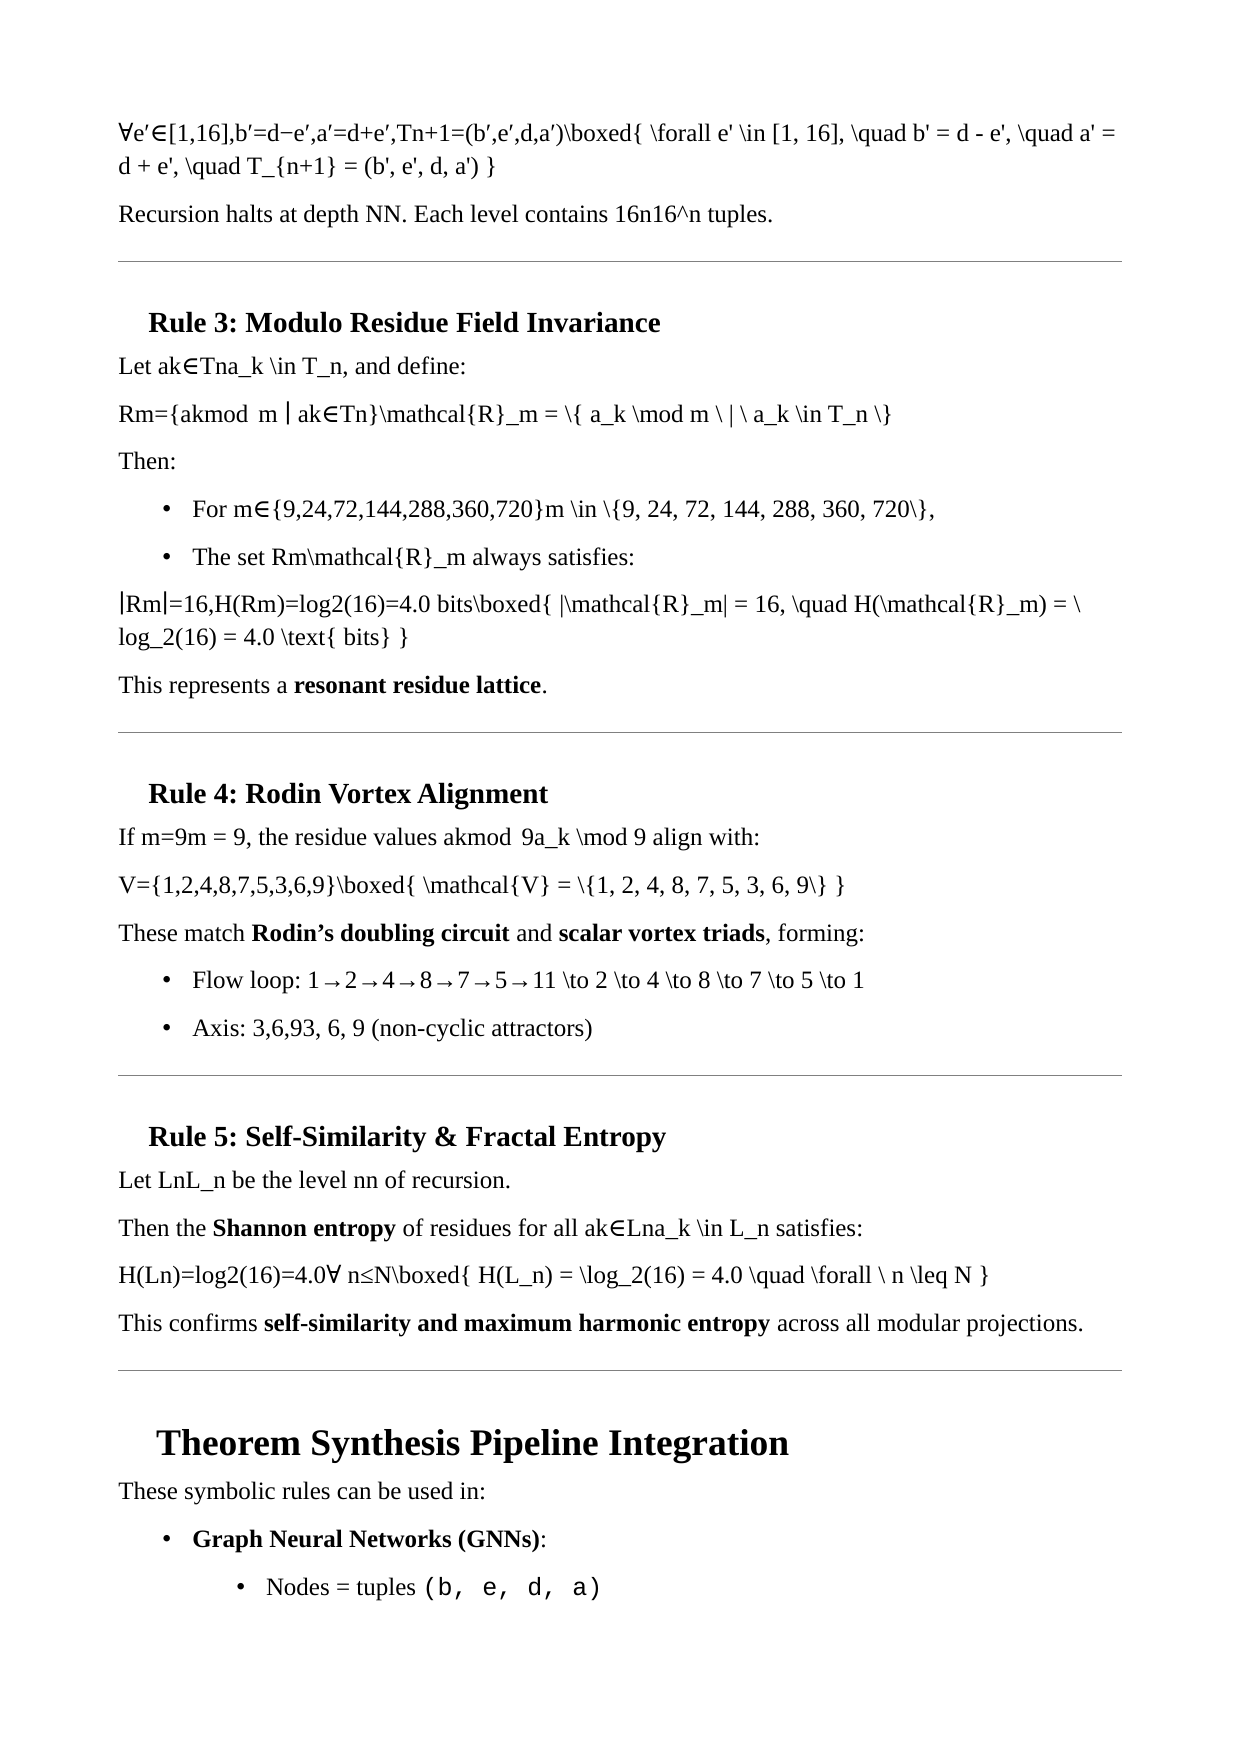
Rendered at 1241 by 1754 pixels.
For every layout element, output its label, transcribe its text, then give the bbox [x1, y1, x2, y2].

list For m∈{9,24,72,144,288,360,720}m \in \{9, 24, 72, 144, 288, 360, 720\}, [162, 494, 1122, 523]
text Recursion halts at depth NN. Each level contains 16n16^n tuples. [118, 199, 1122, 227]
subtitle 🔹 Rule 3: Modulo Residue Field Invariance [118, 305, 1122, 339]
text Let ak∈Tna_k \in T_n, and define: [118, 351, 1122, 380]
text Then: [118, 446, 1122, 475]
text Rm={akmod m ∣ ak∈Tn}\mathcal{R}_m = \{ a_k \mod m \ | \ a_k \in T_n \} [118, 399, 1122, 428]
text This confirms self-similarity and maximum harmonic entropy across all modular projections. [118, 1308, 1122, 1337]
text These symbolic rules can be used in: [118, 1476, 1122, 1505]
list Graph Neural Networks (GNNs): [162, 1524, 1122, 1553]
text ∀e′∈[1,16],b′=d−e′,a′=d+e′,Tn+1=(b′,e′,d,a′)\boxed{ \forall e' \in [1, 16], \quad b' = d - e', \quad a' = d + e', \quad T_{n+1} = (b', e', d, a') } [118, 118, 1122, 180]
list Nodes = tuples (b, e, d, a) [236, 1572, 1122, 1602]
text V={1,2,4,8,7,5,3,6,9}\boxed{ \mathcal{V} = \{1, 2, 4, 8, 7, 5, 3, 6, 9\} } [118, 870, 1122, 899]
subtitle 🔁 Theorem Synthesis Pipeline Integration [118, 1421, 1122, 1464]
list Axis: 3,6,93, 6, 9 (non-cyclic attractors) [162, 1013, 1122, 1042]
text Let LnL_n be the level nn of recursion. [118, 1165, 1122, 1194]
list The set Rm\mathcal{R}_m always satisfies: [162, 542, 1122, 570]
text Then the Shannon entropy of residues for all ak∈Lna_k \in L_n satisfies: [118, 1213, 1122, 1242]
subtitle 🔹 Rule 5: Self-Similarity & Fractal Entropy [118, 1119, 1122, 1153]
text If m=9m = 9, the residue values akmod 9a_k \mod 9 align with: [118, 822, 1122, 851]
text These match Rodin’s doubling circuit and scalar vortex triads, forming: [118, 918, 1122, 946]
list Flow loop: 1→2→4→8→7→5→11 \to 2 \to 4 \to 8 \to 7 \to 5 \to 1 [162, 965, 1122, 994]
text H(Ln)=log⁡2(16)=4.0∀ n≤N\boxed{ H(L_n) = \log_2(16) = 4.0 \quad \forall \ n \leq N } [118, 1261, 1122, 1289]
text This represents a resonant residue lattice. [118, 670, 1122, 699]
subtitle 🔹 Rule 4: Rodin Vortex Alignment [118, 776, 1122, 810]
text ∣Rm∣=16,H(Rm)=log⁡2(16)=4.0 bits\boxed{ |\mathcal{R}_m| = 16, \quad H(\mathcal{R}_m) = \log_2(16) = 4.0 \text{ bits} } [118, 589, 1122, 651]
